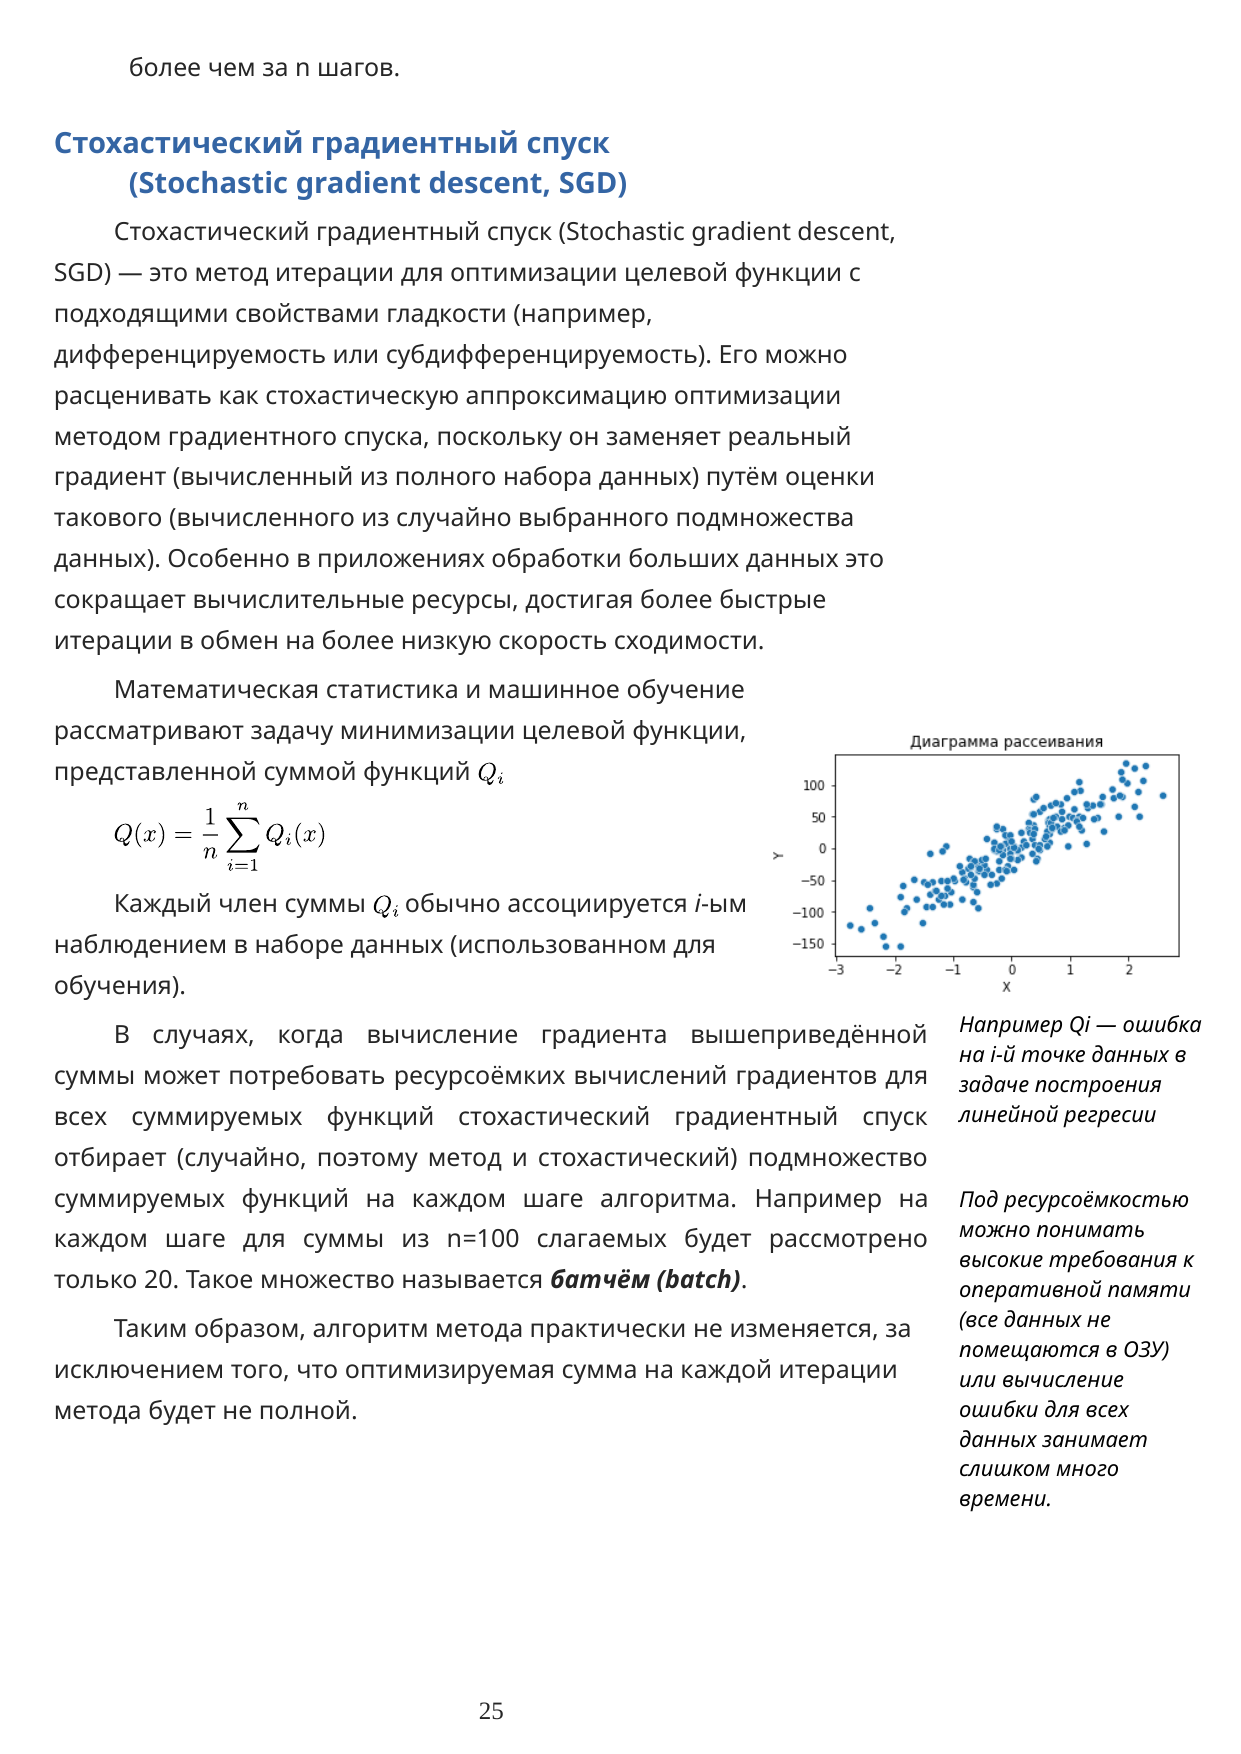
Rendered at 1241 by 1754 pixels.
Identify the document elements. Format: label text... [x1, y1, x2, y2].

text В случаях, когда вычисление градиента вышеприведённой суммы может потребовать ресурсоёмких вычислений градиентов для всех суммируемых функций стохастический градиентный спуск отбирает (случайно, поэтому метод и стохастический) подмножество суммируемых функций на каждом шаге алгоритма. Например на каждом шаге для суммы из n=100 слагаемых будет рассмотрено только 20. Такое множество называется батчём (batch). [53, 1017, 928, 1296]
text Математическая статистика и машинное обучение рассматривают задачу минимизации целевой функции, представленной суммой функций [53, 672, 928, 787]
text Таким образом, алгоритм метода практически не изменяется, за исключением того, что оптимизируемая сумма на каждой итерации метода будет не полной. [53, 1311, 928, 1427]
subtitle Стохастический градиентный спуск (Stochastic gradient descent, SGD) [53, 122, 928, 202]
text Стохастический градиентный спуск (Stochastic gradient descent, SGD) — это метод итерации для оптимизации целевой функции с подходящими свойствами гладкости (например, дифференцируемость или субдифференцируемость). Его можно расценивать как стохастическую аппроксимацию оптимизации методом градиентного спуска, поскольку он заменяет реальный градиент (вычисленный из полного набора данных) путём оценки такового (вычисленного из случайно выбранного подмножества данных). Особенно в приложениях обработки больших данных это сокращает вычислительные ресурсы, достигая более быстрые итерации в обмен на более низкую скорость сходимости. [53, 214, 928, 656]
list более чем за n шагов. [91, 49, 928, 83]
picture [766, 727, 1186, 1003]
text Каждый член суммы обычно ассоциируется i-ым наблюдением в наборе данных (использованном для обучения). [53, 886, 766, 1002]
